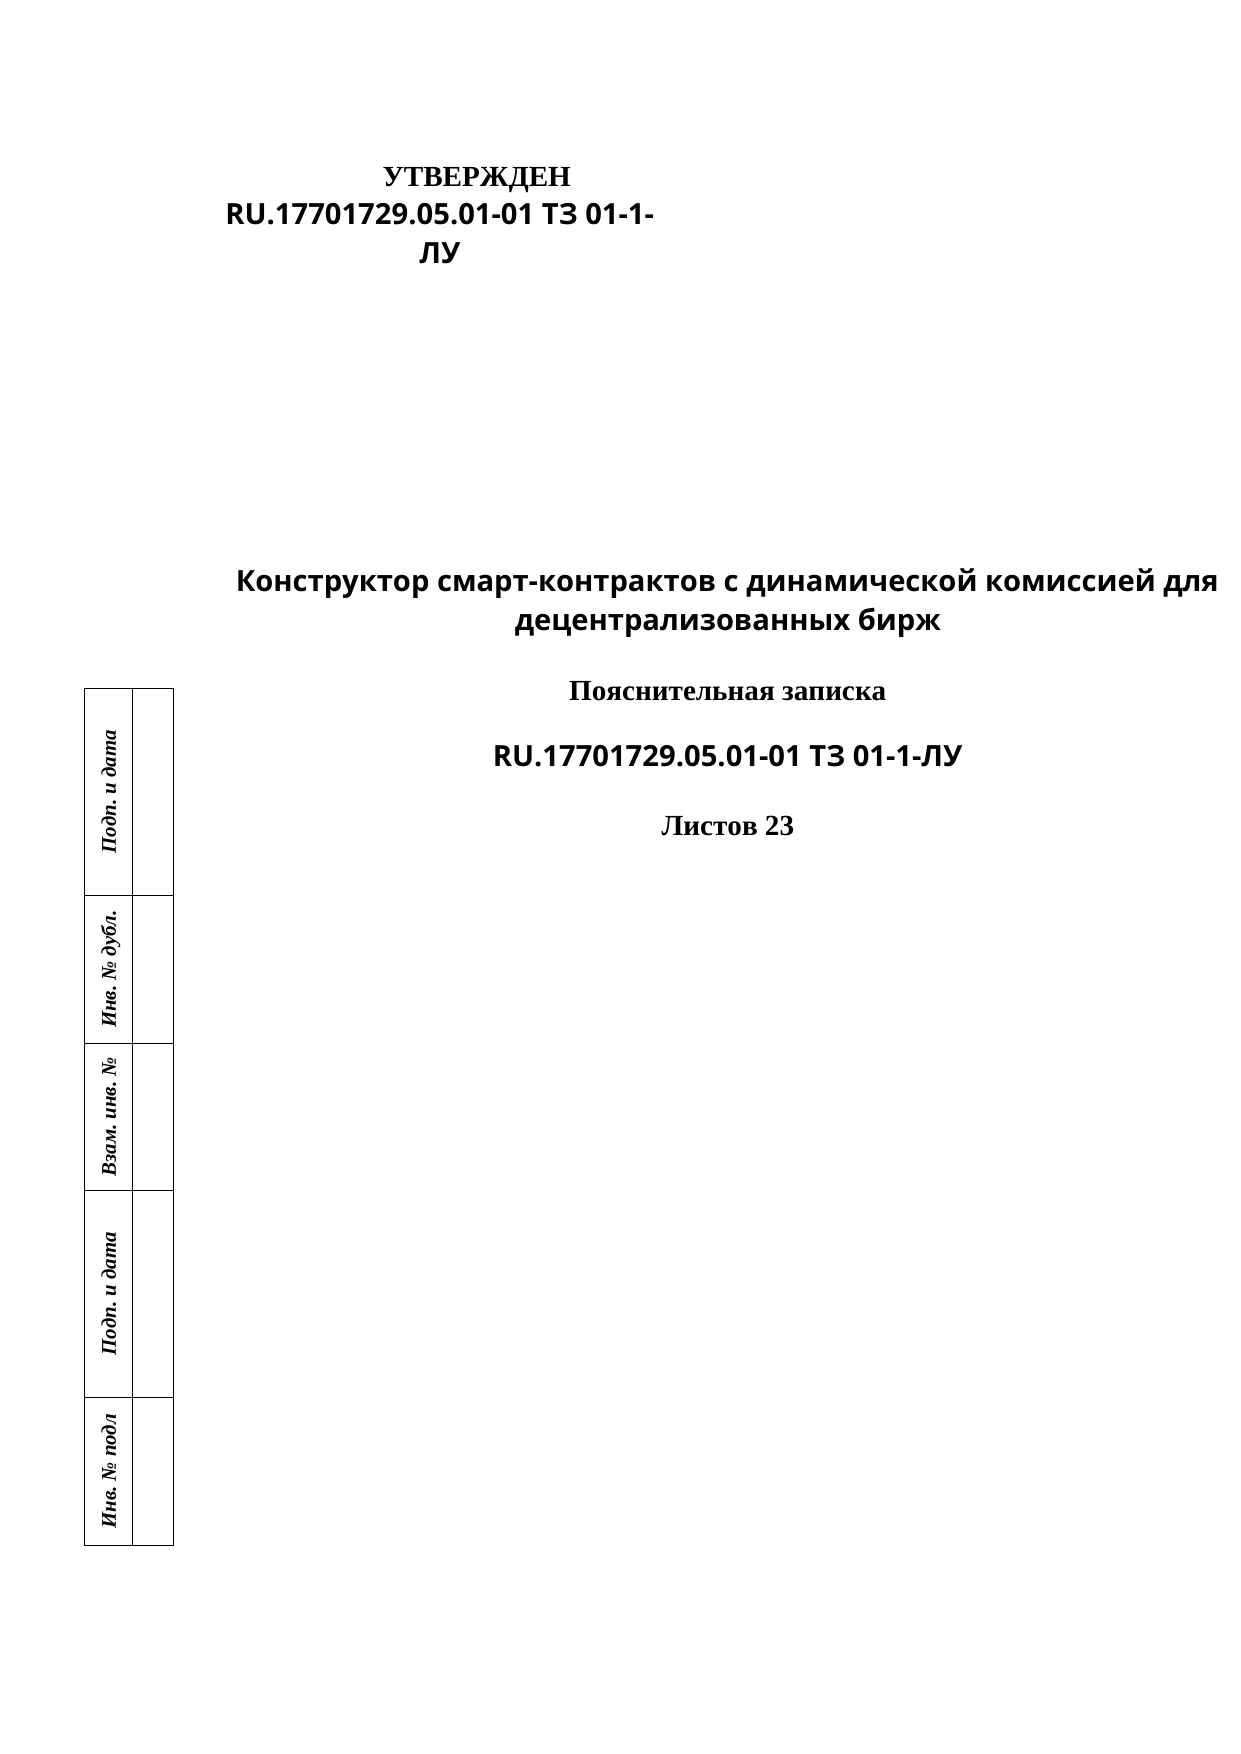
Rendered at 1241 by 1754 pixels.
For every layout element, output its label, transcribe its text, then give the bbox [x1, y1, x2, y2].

table_cell [680, 1244, 1240, 1474]
table_cell [204, 1474, 1240, 1503]
table_cell Конструктор смарт-контрактов с динамической комиссией для децентрализованных бирж Пояснительная записка RU.17701729.05.01-01 ТЗ 01-1-ЛУ Листов 23 [204, 272, 1240, 1072]
table_cell Инв. № дубл. [85, 896, 132, 1042]
table_cell [133, 1398, 173, 1545]
table_cell Инв. № подл [85, 1398, 132, 1545]
table_cell [133, 1044, 173, 1190]
table_cell [204, 1072, 680, 1474]
table_header [676, 159, 804, 272]
table_header [70, 159, 204, 272]
table_header УТВЕРЖДЕН RU.17701729.05.01-01 ТЗ 01-1-ЛУ [204, 159, 676, 272]
table_header Подп. и дата [85, 689, 132, 895]
table_cell [133, 1191, 173, 1397]
table_header [804, 159, 1240, 272]
table_cell Подп. и дата [85, 1191, 132, 1397]
table_cell [680, 1072, 1240, 1244]
table_header [133, 689, 173, 895]
table_cell [70, 272, 204, 1503]
table_cell [133, 896, 173, 1042]
table_cell Взам. инв. № [85, 1044, 132, 1190]
